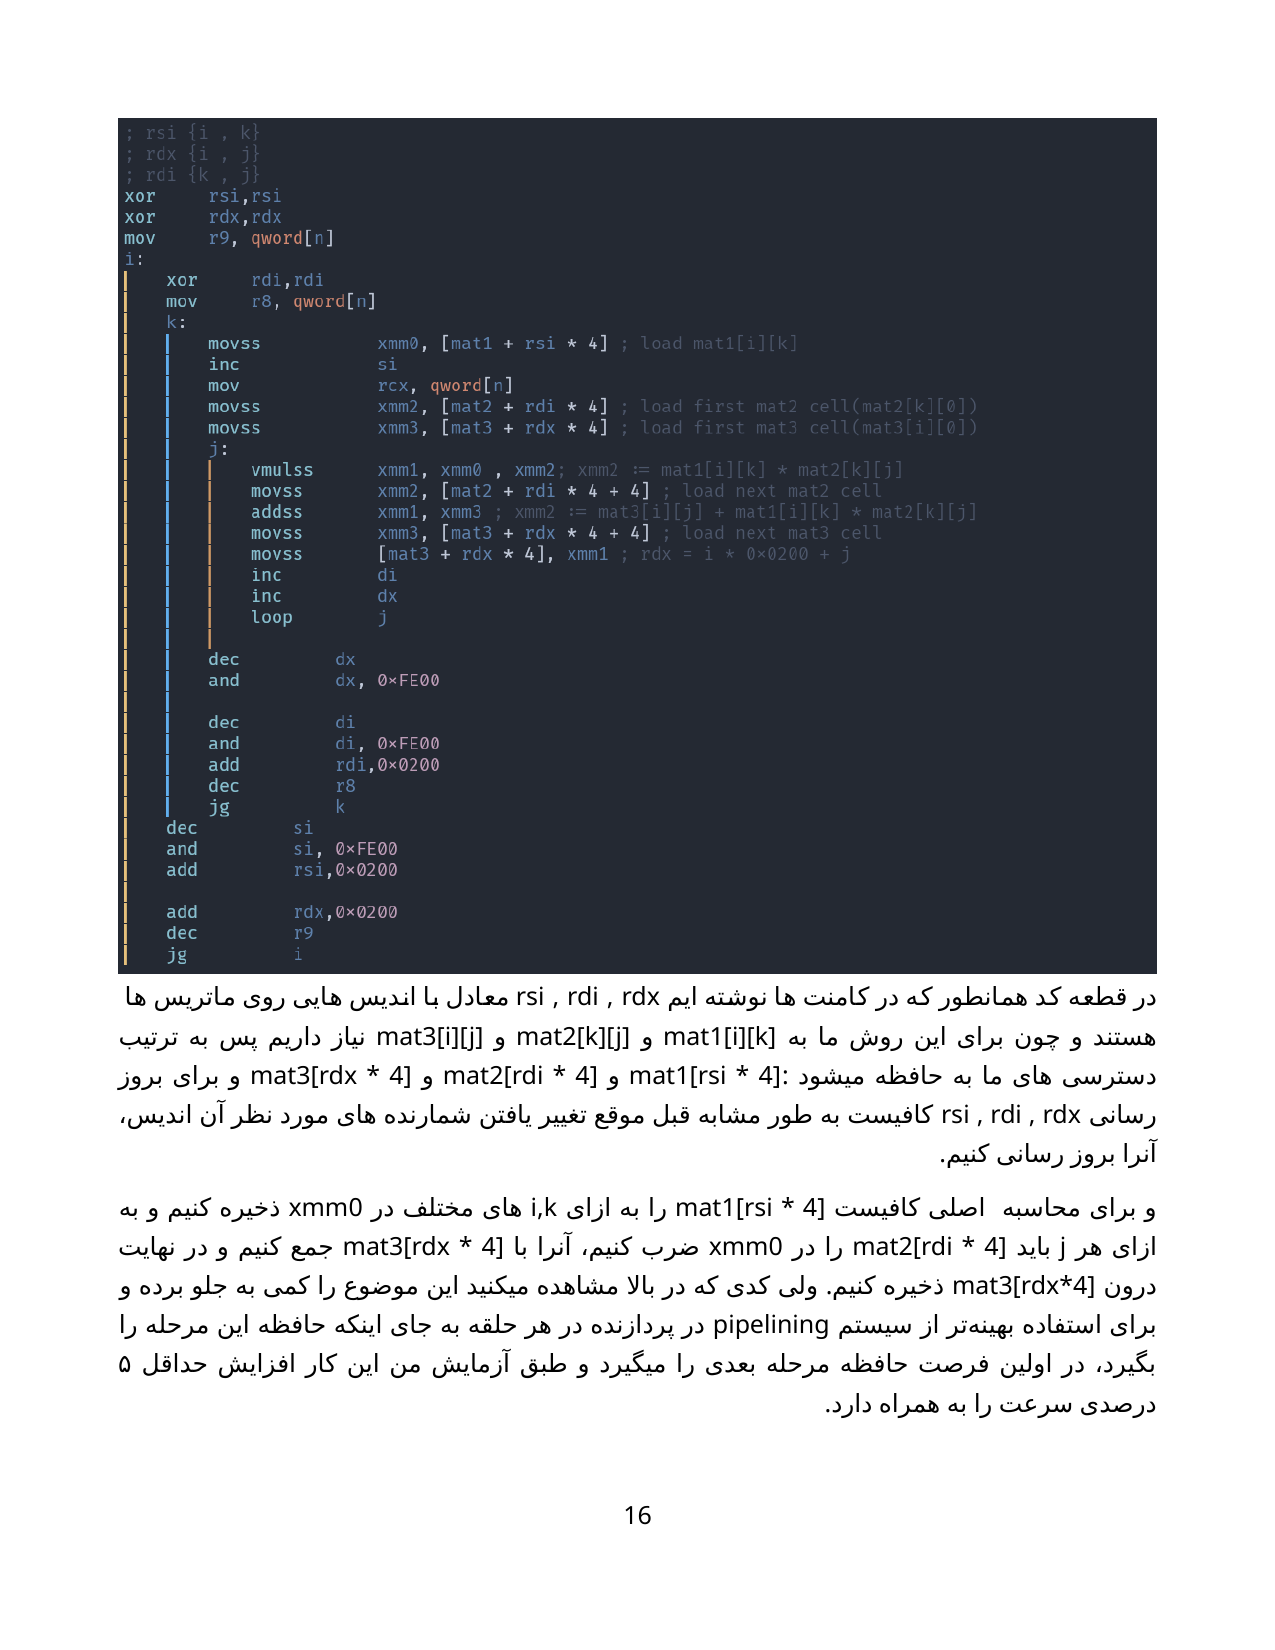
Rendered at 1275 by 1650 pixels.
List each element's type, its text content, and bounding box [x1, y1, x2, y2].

text و برای محاسبه اصلی کافیست mat1[rsi * 4] را به ازای i,k های مختلف در xmm0 ذخیره کنیم و به ازای هر j باید mat2[rdi * 4] را در xmm0 ضرب کنیم، آنرا با mat3[rdx * 4] جمع کنیم و در نهایت درون mat3[rdx*4] ذخیره کنیم. ولی کدی که در بالا مشاهده میکنید این موضوع را کمی به جلو برده و برای استفاده بهینه‌تر از سیستم pipelining در پردازنده در هر حلقه به جای اینکه حافظه این مرحله را بگیرد، در اولین فرصت حافظه مرحله بعدی را میگیرد و طبق آزمایش من این کار افزایش حداقل ۵ درصدی سرعت را به همراه دارد. [118, 1189, 1157, 1419]
text در قطعه کد همانطور که در کامنت ها نوشته ایم rsi , rdi , rdx معادل با اندیس هایی روی ماتریس ها هستند و چون برای این روش ما به mat1[i][k] و mat2[k][j] و mat3[i][j] نیاز داریم پس به ترتیب دسترسی های ما به حافظه میشود :mat1[rsi * 4] و mat2[rdi * 4] و mat3[rdx * 4] و برای بروز رسانی rsi , rdi , rdx کافیست به طور مشابه قبل موقع تغییر یافتن شمارنده های مورد نظر آن اندیس، آنرا بروز رسانی کنیم. [118, 974, 1157, 1170]
picture [118, 118, 1157, 974]
